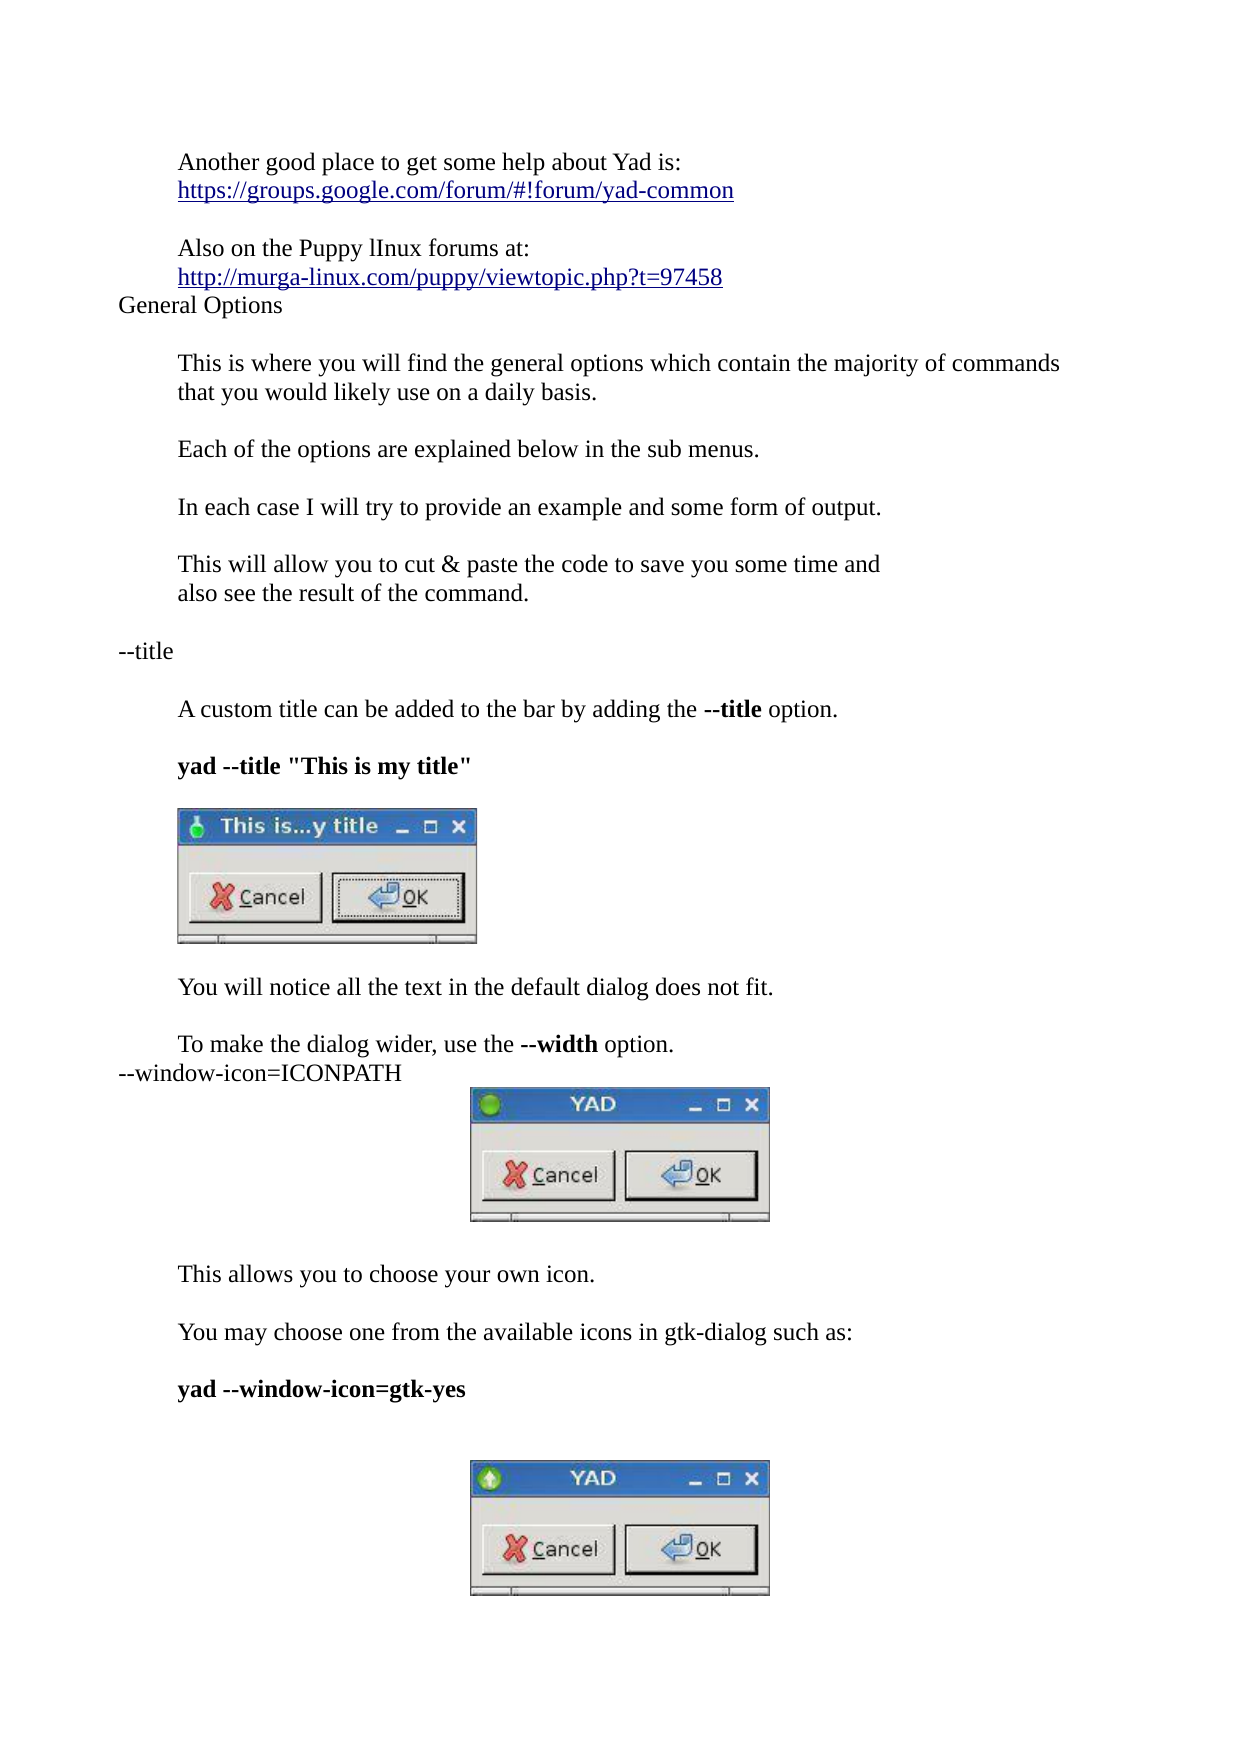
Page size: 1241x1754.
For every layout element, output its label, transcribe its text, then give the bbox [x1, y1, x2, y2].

list This is where you will find the general options which contain the majority of commands that you would likely use on a daily basis. Each of the options are explained below in the sub menus. In each case I will try to provide an example and some form of output. This will allow you to cut & paste the code to save you some time and also see the result of the command. [177, 319, 1122, 607]
list Another good place to get some help about Yad is: https://groups.google.com/forum/#!forum/yad-common Also on the Puppy lInux forums at: http://murga-linux.com/puppy/viewtopic.php?t=97458 [177, 118, 1122, 291]
list This allows you to choose your own icon. You may choose one from the available icons in gtk-dialog such as: yad --window-icon=gtk-yes [177, 1259, 1122, 1461]
subtitle --title [118, 636, 1122, 665]
picture [470, 1460, 770, 1596]
picture [177, 808, 478, 944]
subtitle General Options [118, 291, 1122, 319]
picture [470, 1087, 770, 1222]
subtitle --window-icon=ICONPATH [118, 1058, 1122, 1087]
list A custom title can be added to the bar by adding the --title option. yad --title "This is my title" You will notice all the text in the default dialog does not fit. To make the dialog wider, use the --width option. [177, 665, 1122, 1058]
